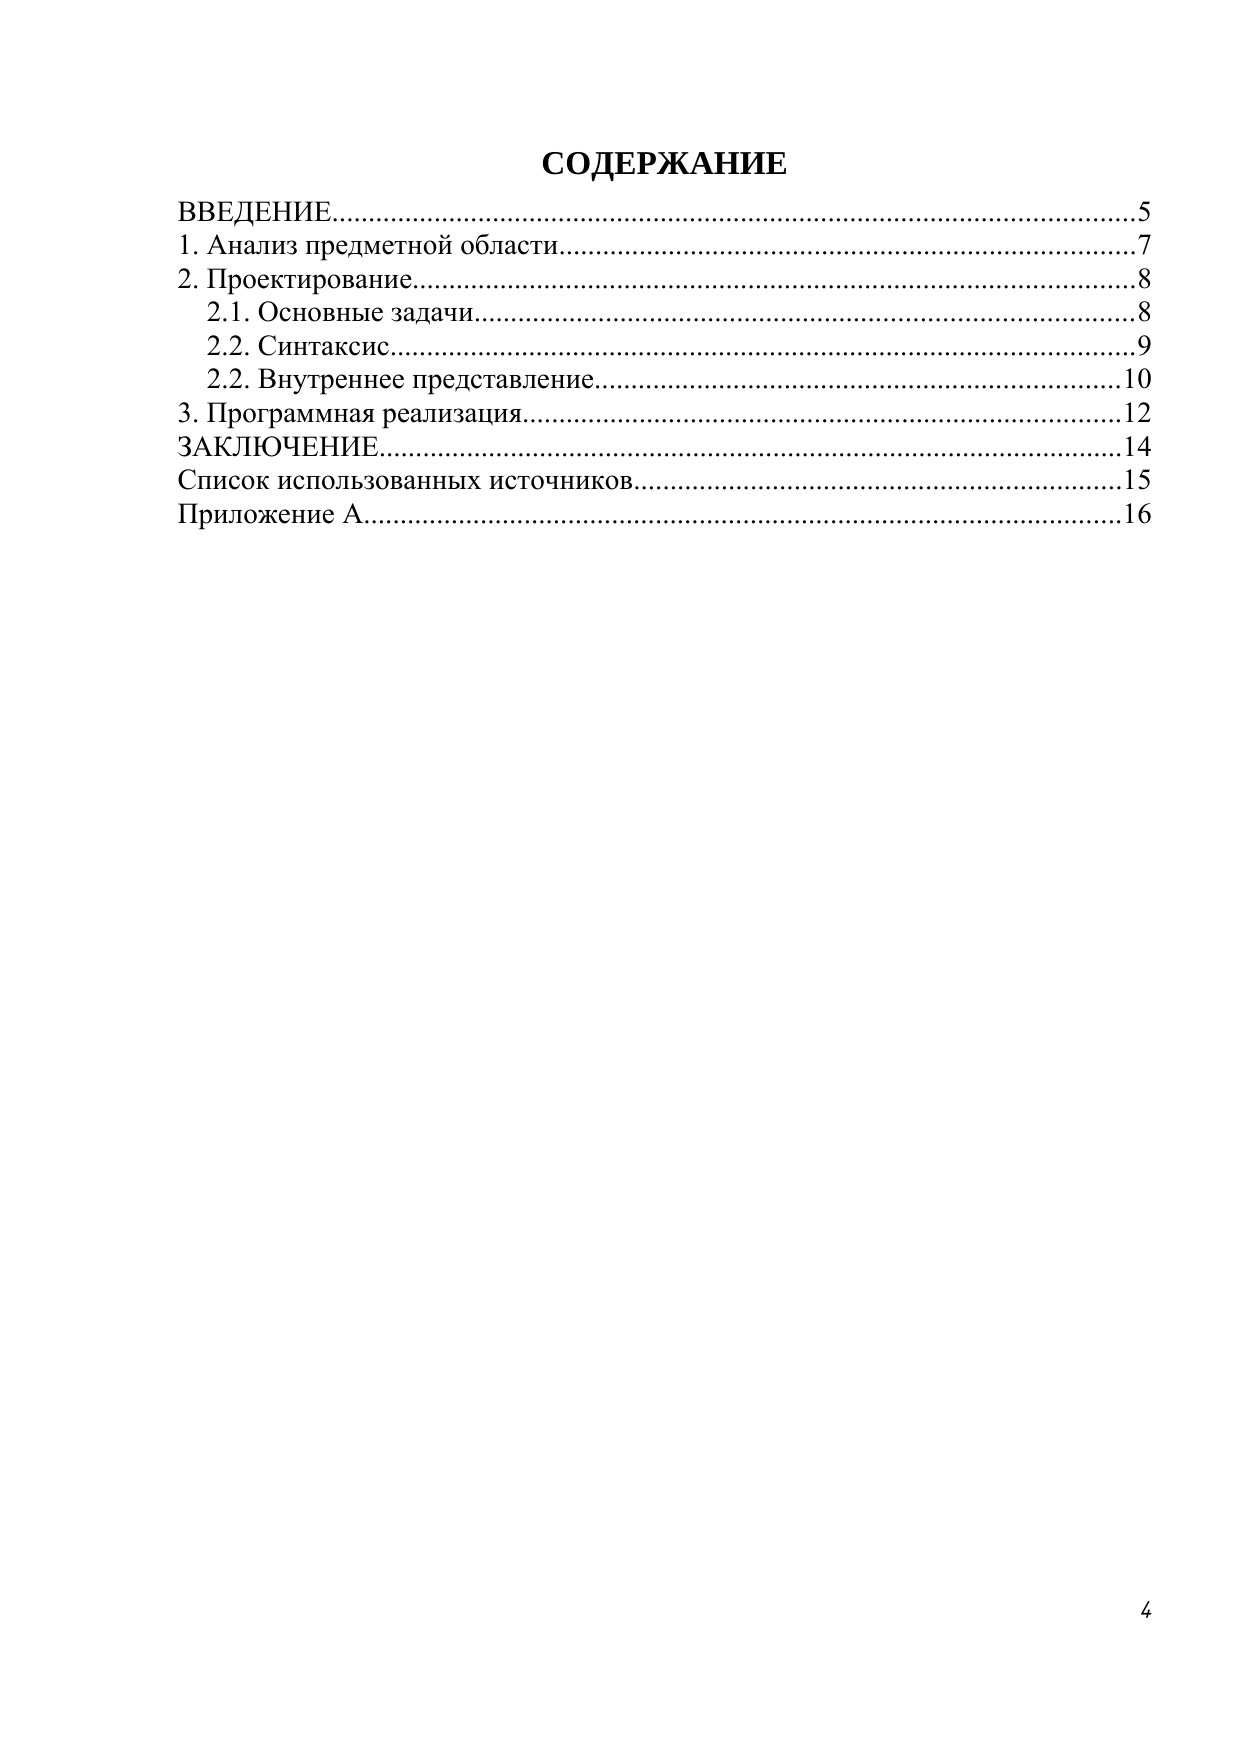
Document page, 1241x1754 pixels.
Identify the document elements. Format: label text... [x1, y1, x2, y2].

text Список использованных источников 15 [177, 462, 1152, 496]
text 2.1. Основные задачи 8 [207, 294, 1152, 328]
text ЗАКЛЮЧЕНИЕ 14 [177, 429, 1152, 462]
text 2. Проектирование 8 [177, 261, 1152, 294]
text ВВЕДЕНИЕ 5 [177, 194, 1152, 227]
text 2.2. Синтаксис 9 [207, 328, 1152, 362]
text 1. Анализ предметной области 7 [177, 227, 1152, 261]
subtitle Содержание [177, 143, 1152, 181]
text 3. Программная реализация 12 [177, 395, 1152, 429]
text 2.2. Внутреннее представление 10 [207, 362, 1152, 395]
text Приложение А 16 [177, 496, 1152, 529]
